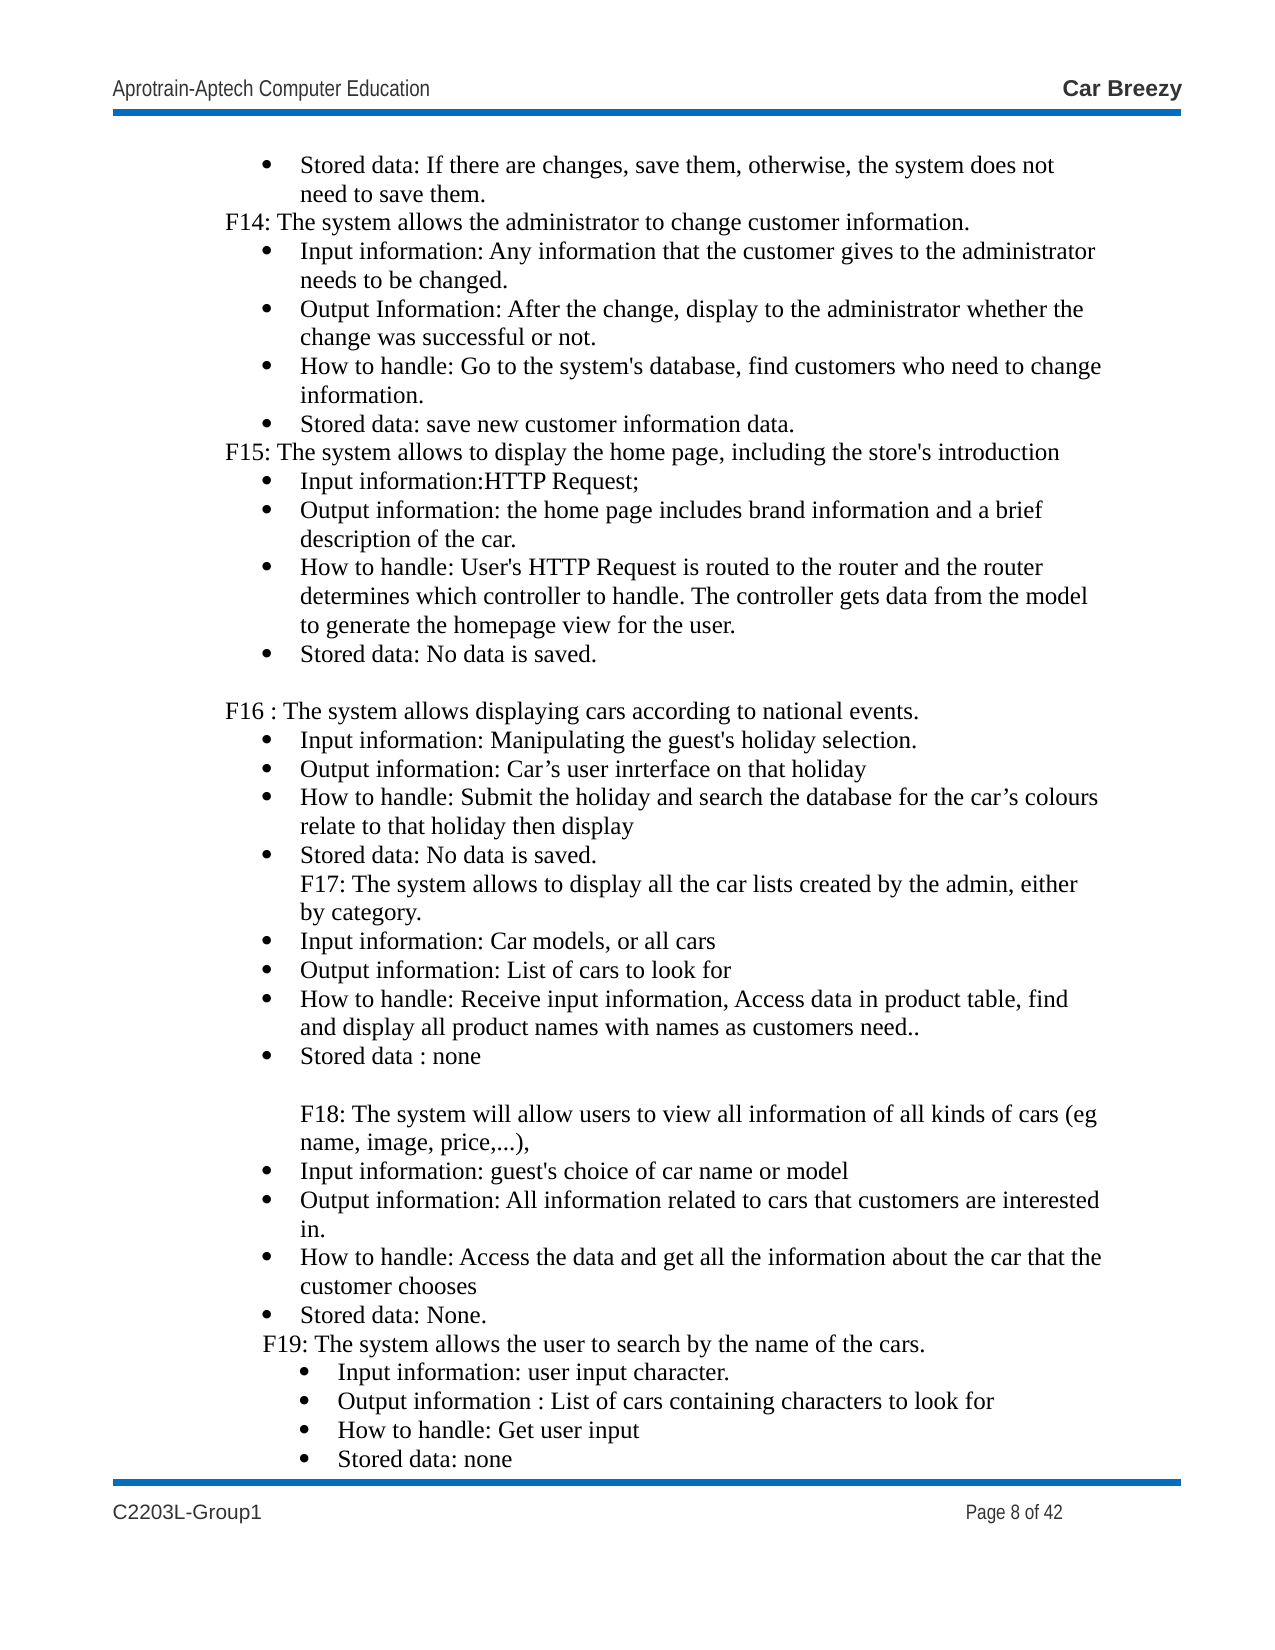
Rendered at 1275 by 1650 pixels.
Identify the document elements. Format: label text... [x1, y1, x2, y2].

list Stored data : none [262, 1041, 1106, 1070]
list Input information:HTTP Request; [262, 466, 1106, 495]
list How to handle: Receive input information, Access data in product table, find and display all product names with names as customers need.. [262, 984, 1106, 1041]
text F15: The system allows to display the home page, including the store's introduction [225, 437, 1106, 466]
text F18: The system will allow users to view all information of all kinds of cars (eg name, image, price,...), [300, 1099, 1106, 1156]
list Output Information: After the change, display to the administrator whether the change was successful or not. [262, 294, 1106, 351]
text F19: The system allows the user to search by the name of the cars. [262, 1329, 1106, 1357]
list How to handle: Go to the system's database, find customers who need to change information. [262, 351, 1106, 409]
list Output information: List of cars to look for [262, 955, 1106, 984]
list Output information: Car’s user inrterface on that holiday [262, 754, 1106, 782]
list Stored data: none [300, 1444, 1106, 1472]
list Stored data: No data is saved. [262, 639, 1106, 667]
list Stored data: save new customer information data. [262, 409, 1106, 437]
list Output information : List of cars containing characters to look for [300, 1386, 1106, 1415]
list Output information: All information related to cars that customers are interested in. [262, 1185, 1106, 1242]
list Stored data: None. [262, 1300, 1106, 1329]
text F17: The system allows to display all the car lists created by the admin, either by category. [300, 869, 1106, 926]
list How to handle: Access the data and get all the information about the car that the customer chooses [262, 1242, 1106, 1300]
list Input information: Manipulating the guest's holiday selection. [262, 725, 1106, 754]
list How to handle: Get user input [300, 1415, 1106, 1444]
list Output information: the home page includes brand information and a brief description of the car. [262, 495, 1106, 552]
list How to handle: Submit the holiday and search the database for the car’s colours relate to that holiday then display [262, 782, 1106, 840]
list Stored data: If there are changes, save them, otherwise, the system does not need to save them. [262, 150, 1106, 207]
list Input information: user input character. [300, 1357, 1106, 1386]
list Input information: guest's choice of car name or model [262, 1156, 1106, 1185]
list Input information: Any information that the customer gives to the administrator needs to be changed. [262, 236, 1106, 294]
list How to handle: User's HTTP Request is routed to the router and the router determines which controller to handle. The controller gets data from the model to generate the homepage view for the user. [262, 552, 1106, 639]
list Input information: Car models, or all cars [262, 926, 1106, 955]
text F14: The system allows the administrator to change customer information. [225, 207, 1106, 236]
text F16 : The system allows displaying cars according to national events. [225, 696, 1106, 725]
list Stored data: No data is saved. [262, 840, 1106, 869]
